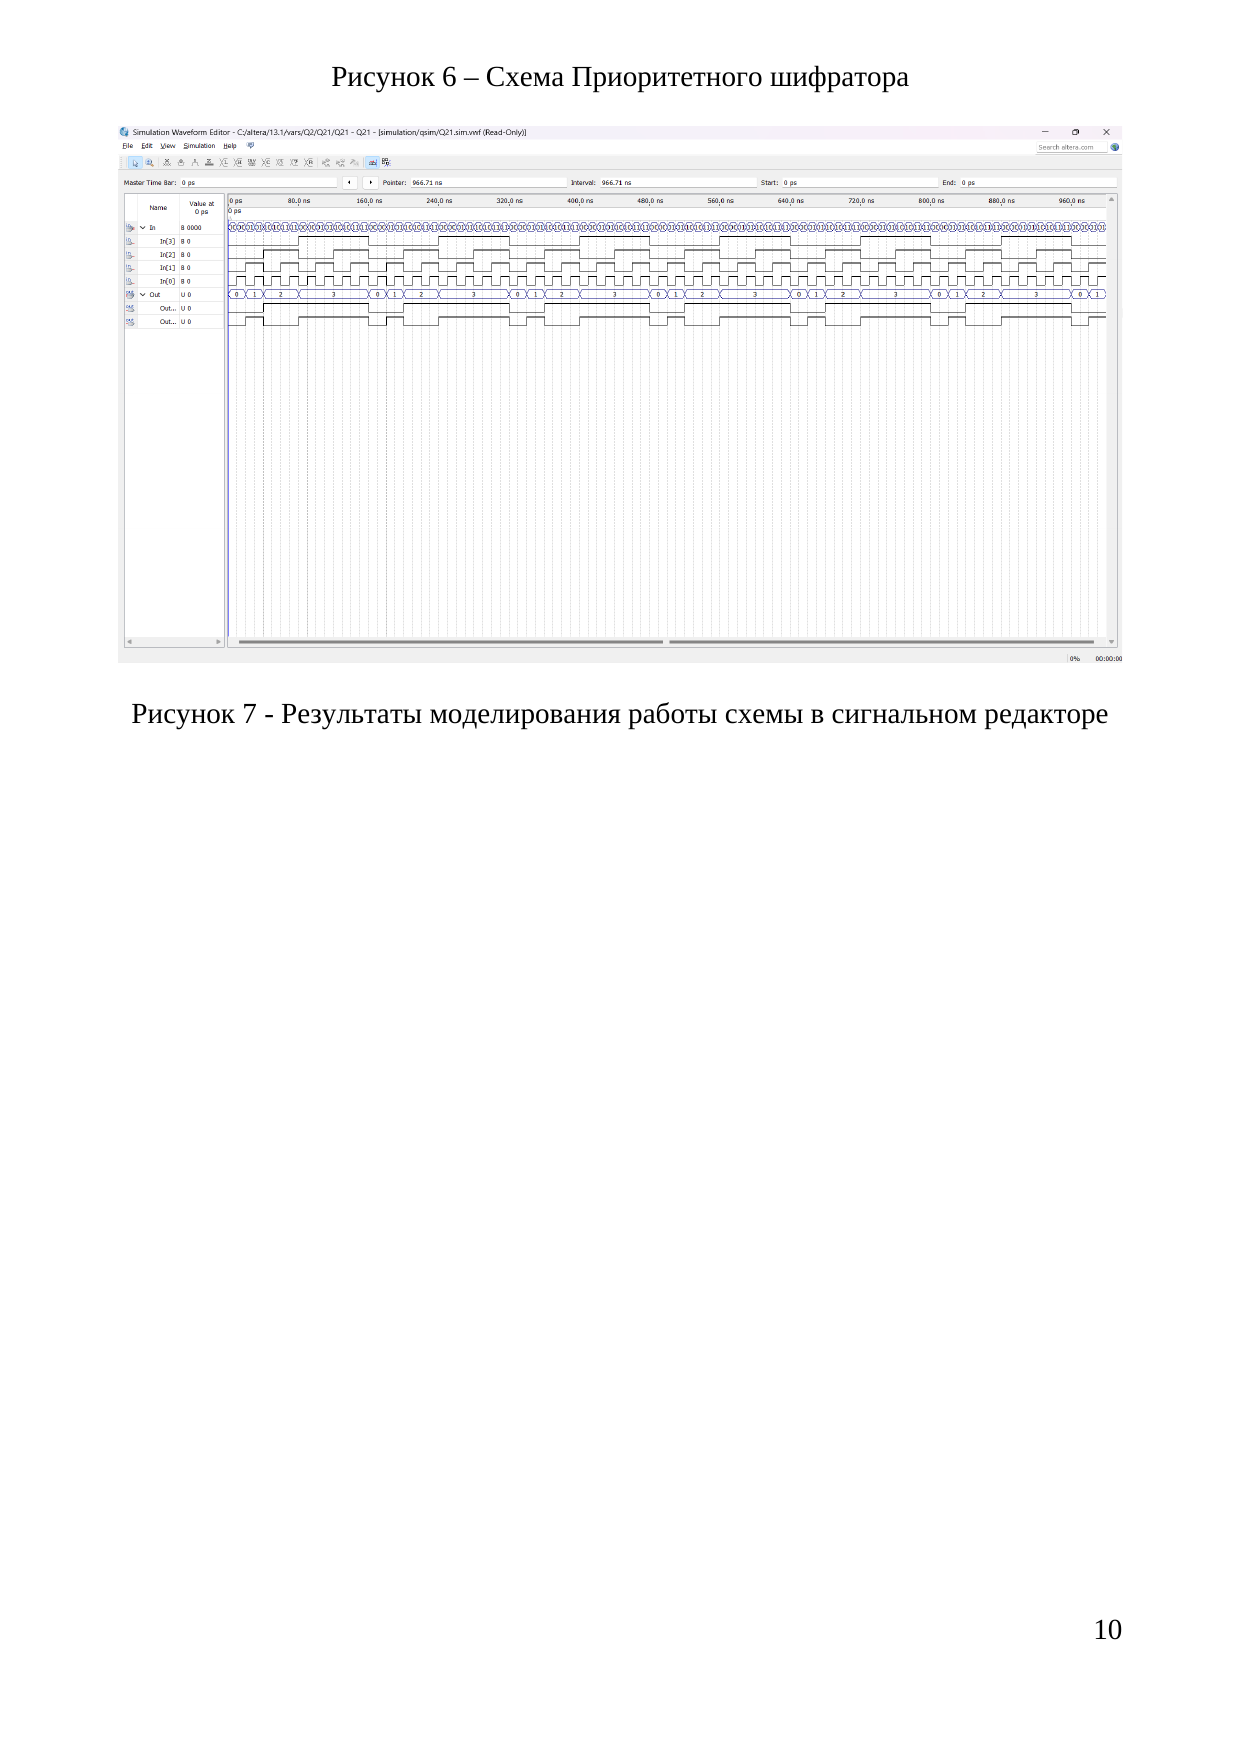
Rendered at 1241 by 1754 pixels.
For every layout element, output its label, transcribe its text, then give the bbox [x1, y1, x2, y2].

picture [118, 126, 1123, 663]
text Рисунок 6 – Схема Приоритетного шифратора [118, 59, 1122, 93]
text Рисунок 7 - Результаты моделирования работы схемы в сигнальном редакторе [118, 696, 1122, 730]
